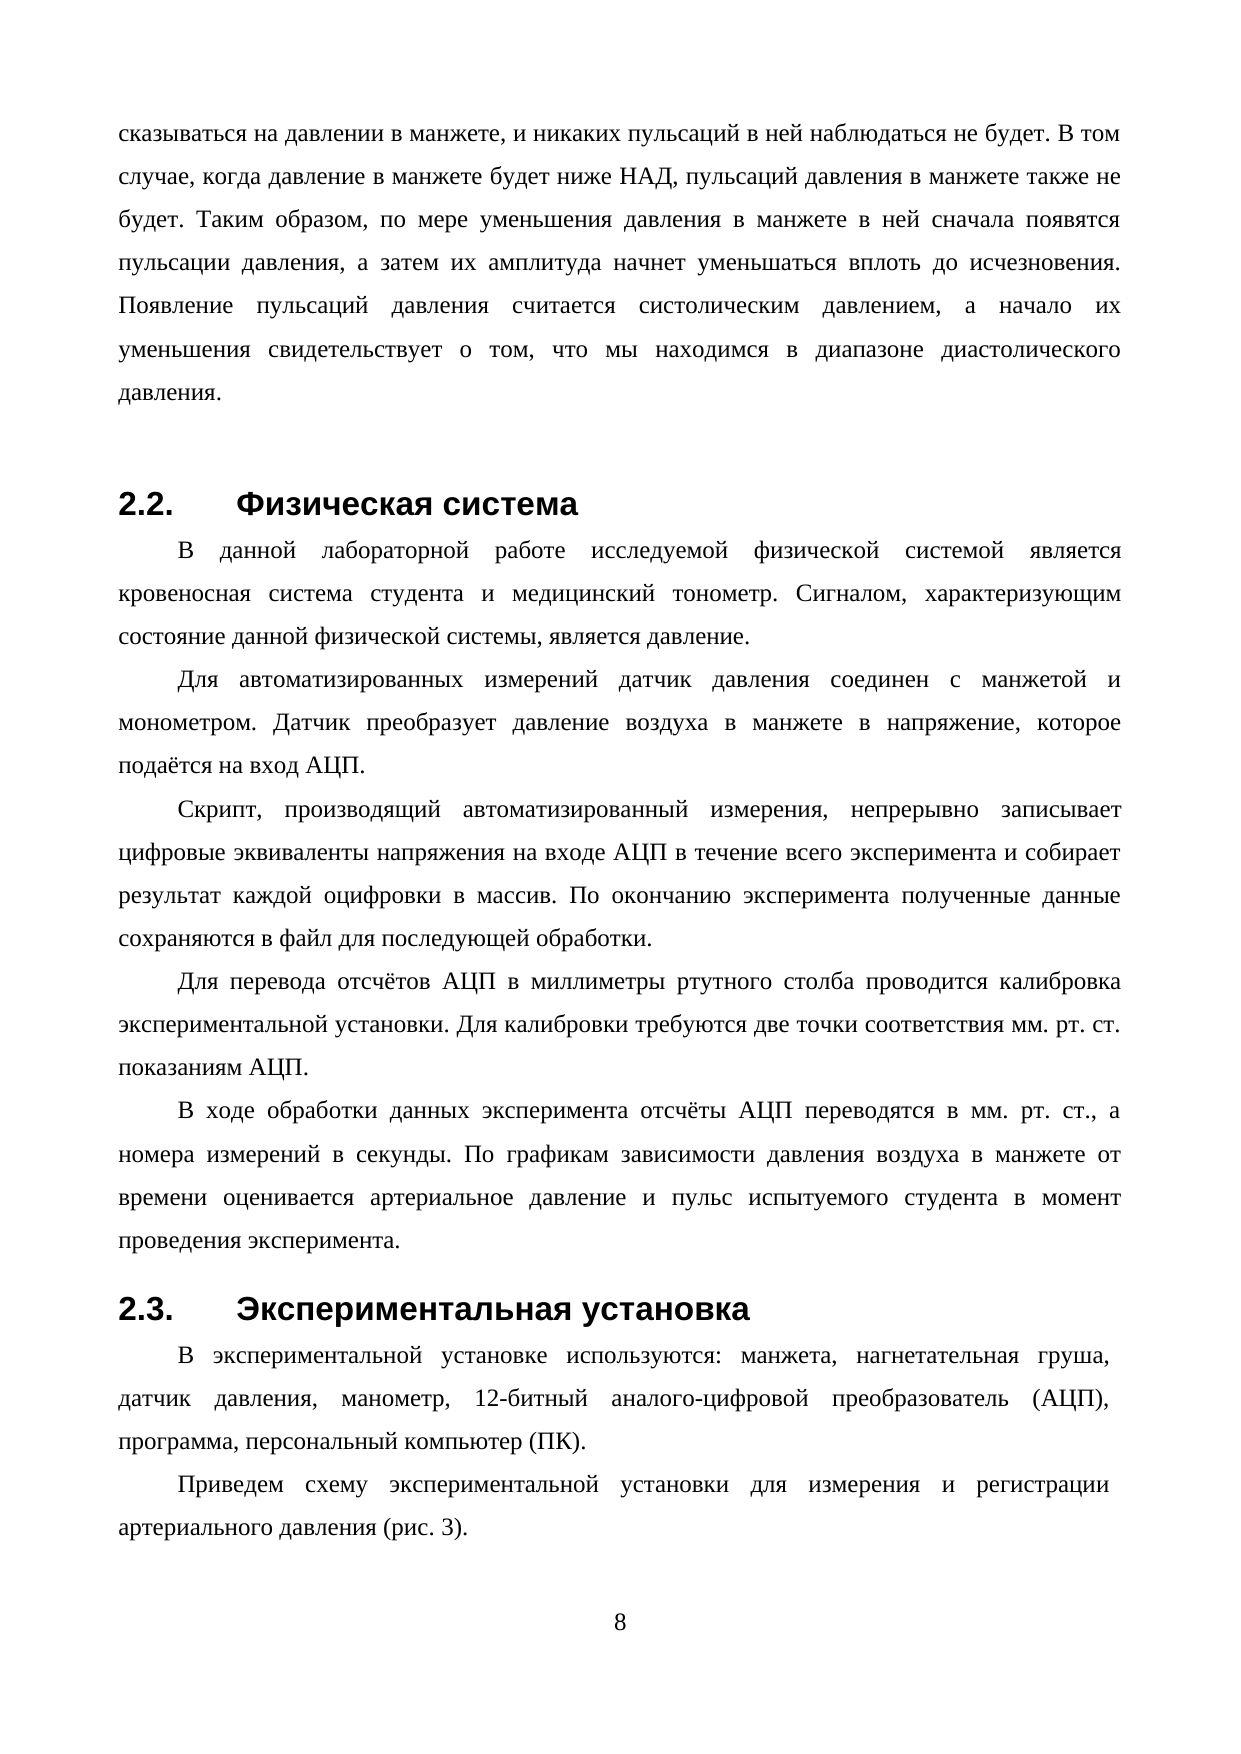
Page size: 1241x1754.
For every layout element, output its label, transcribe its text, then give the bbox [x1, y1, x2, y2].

text Скрипт, производящий автоматизированный измерения, непрерывно записывает цифровые эквиваленты напряжения на входе АЦП в течение всего эксперимента и собирает результат каждой оцифровки в массив. По окончанию эксперимента полученные данные сохраняются в файл для последующей обработки. [118, 794, 1122, 952]
text Для автоматизированных измерений датчик давления соединен с манжетой и монометром. Датчик преобразует давление воздуха в манжете в напряжение, которое подаётся на вход АЦП. [118, 664, 1122, 779]
subtitle Экспериментальная установка [118, 1289, 1122, 1327]
text В данной лабораторной работе исследуемой физической системой является кровеносная система студента и медицинский тонометр. Сигналом, характеризующим состояние данной физической системы, является давление. [118, 535, 1122, 650]
subtitle Физическая система [118, 484, 1122, 522]
text Приведем схему экспериментальной установки для измерения и регистрации артериального давления (рис. 3). [118, 1469, 1110, 1541]
text Для перевода отсчётов АЦП в миллиметры ртутного столба проводится калибровка экспериментальной установки. Для калибровки требуются две точки соответствия мм. рт. ст. показаниям АЦП. [118, 966, 1122, 1081]
text В ходе обработки данных эксперимента отсчёты АЦП переводятся в мм. рт. ст., а номера измерений в секунды. По графикам зависимости давления воздуха в манжете от времени оценивается артериальное давление и пульс испытуемого студента в момент проведения эксперимента. [118, 1096, 1122, 1254]
text В экспериментальной установке используются: манжета, нагнетательная груша, датчик давления, манометр, 12-битный аналого-цифровой преобразователь (АЦП), программа, персональный компьютер (ПК). [118, 1340, 1110, 1455]
text сказываться на давлении в манжете, и никаких пульсаций в ней наблюдаться не будет. В том случае, когда давление в манжете будет ниже НАД, пульсаций давления в манжете также не будет. Таким образом, по мере уменьшения давления в манжете в ней сначала появятся пульсации давления, а затем их амплитуда начнет уменьшаться вплоть до исчезновения. Появление пульсаций давления считается систолическим давлением, а начало их уменьшения свидетельствует о том, что мы находимся в диапазоне диастолического давления. [118, 118, 1122, 406]
